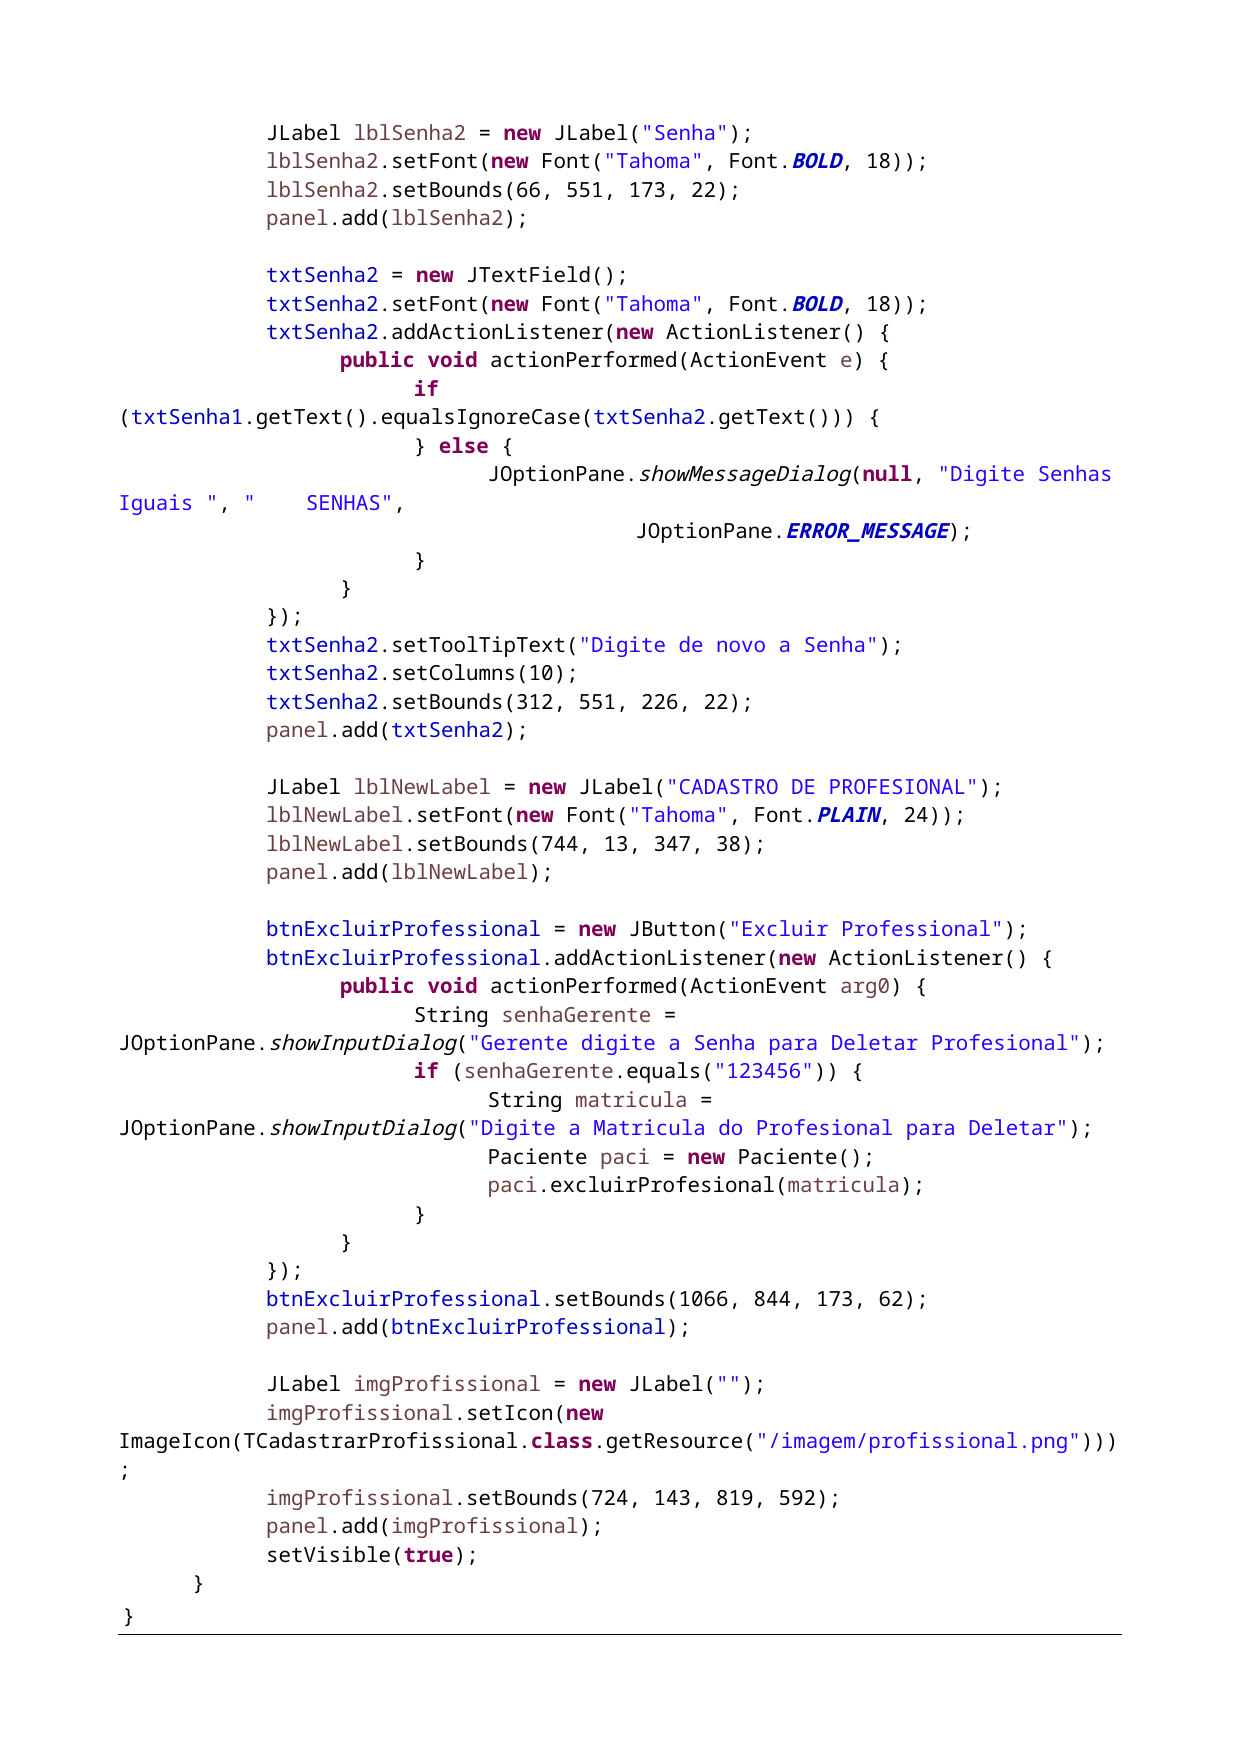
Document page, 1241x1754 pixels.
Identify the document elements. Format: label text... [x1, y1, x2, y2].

text txtSenha2.addActionListener(new ActionListener() { [118, 317, 1122, 346]
text if (senhaGerente.equals("123456")) { [118, 1057, 1122, 1085]
text }); [118, 1256, 1122, 1284]
text panel.add(lblNewLabel); [118, 857, 1122, 886]
text txtSenha2 = new JTextField(); [118, 260, 1122, 289]
text imgProfissional.setBounds(724, 143, 819, 592); [118, 1483, 1122, 1512]
text panel.add(imgProfissional); [118, 1512, 1122, 1540]
text } [118, 545, 1122, 573]
text lblNewLabel.setBounds(744, 13, 347, 38); [118, 829, 1122, 857]
text public void actionPerformed(ActionEvent arg0) { [118, 971, 1122, 1000]
text public void actionPerformed(ActionEvent e) { [118, 346, 1122, 374]
text String matricula = JOptionPane.showInputDialog("Digite a Matricula do Profesional para Deletar"); [118, 1085, 1122, 1142]
text panel.add(btnExcluirProfessional); [118, 1312, 1122, 1341]
text JLabel lblNewLabel = new JLabel("CADASTRO DE PROFESIONAL"); [118, 772, 1122, 801]
text JLabel imgProfissional = new JLabel(""); [118, 1369, 1122, 1398]
text txtSenha2.setColumns(10); [118, 658, 1122, 687]
text btnExcluirProfessional = new JButton("Excluir Professional"); [118, 914, 1122, 943]
text }); [118, 602, 1122, 630]
text imgProfissional.setIcon(new ImageIcon(TCadastrarProfissional.class.getResource("/imagem/profissional.png"))); [118, 1398, 1122, 1483]
text txtSenha2.setBounds(312, 551, 226, 22); [118, 687, 1122, 715]
text } [118, 1568, 1122, 1597]
text JOptionPane.ERROR_MESSAGE); [118, 516, 1122, 545]
text setVisible(true); [118, 1540, 1122, 1568]
text } else { [118, 431, 1122, 459]
text btnExcluirProfessional.addActionListener(new ActionListener() { [118, 943, 1122, 971]
text btnExcluirProfessional.setBounds(1066, 844, 173, 62); [118, 1284, 1122, 1312]
text JOptionPane.showMessageDialog(null, "Digite Senhas Iguais ", " SENHAS", [118, 459, 1122, 516]
text paci.excluirProfesional(matricula); [118, 1170, 1122, 1199]
text } [118, 1227, 1122, 1256]
text lblSenha2.setBounds(66, 551, 173, 22); [118, 175, 1122, 203]
text panel.add(lblSenha2); [118, 203, 1122, 232]
text Paciente paci = new Paciente(); [118, 1142, 1122, 1170]
text } [118, 573, 1122, 602]
text JLabel lblSenha2 = new JLabel("Senha"); [118, 118, 1122, 147]
text txtSenha2.setFont(new Font("Tahoma", Font.BOLD, 18)); [118, 289, 1122, 317]
text lblNewLabel.setFont(new Font("Tahoma", Font.PLAIN, 24)); [118, 801, 1122, 829]
text txtSenha2.setToolTipText("Digite de novo a Senha"); [118, 630, 1122, 658]
text if (txtSenha1.getText().equalsIgnoreCase(txtSenha2.getText())) { [118, 374, 1122, 431]
text panel.add(txtSenha2); [118, 715, 1122, 744]
text lblSenha2.setFont(new Font("Tahoma", Font.BOLD, 18)); [118, 147, 1122, 175]
text } [118, 1199, 1122, 1227]
text String senhaGerente = JOptionPane.showInputDialog("Gerente digite a Senha para Deletar Profesional"); [118, 1000, 1122, 1057]
text } [118, 1597, 1122, 1634]
